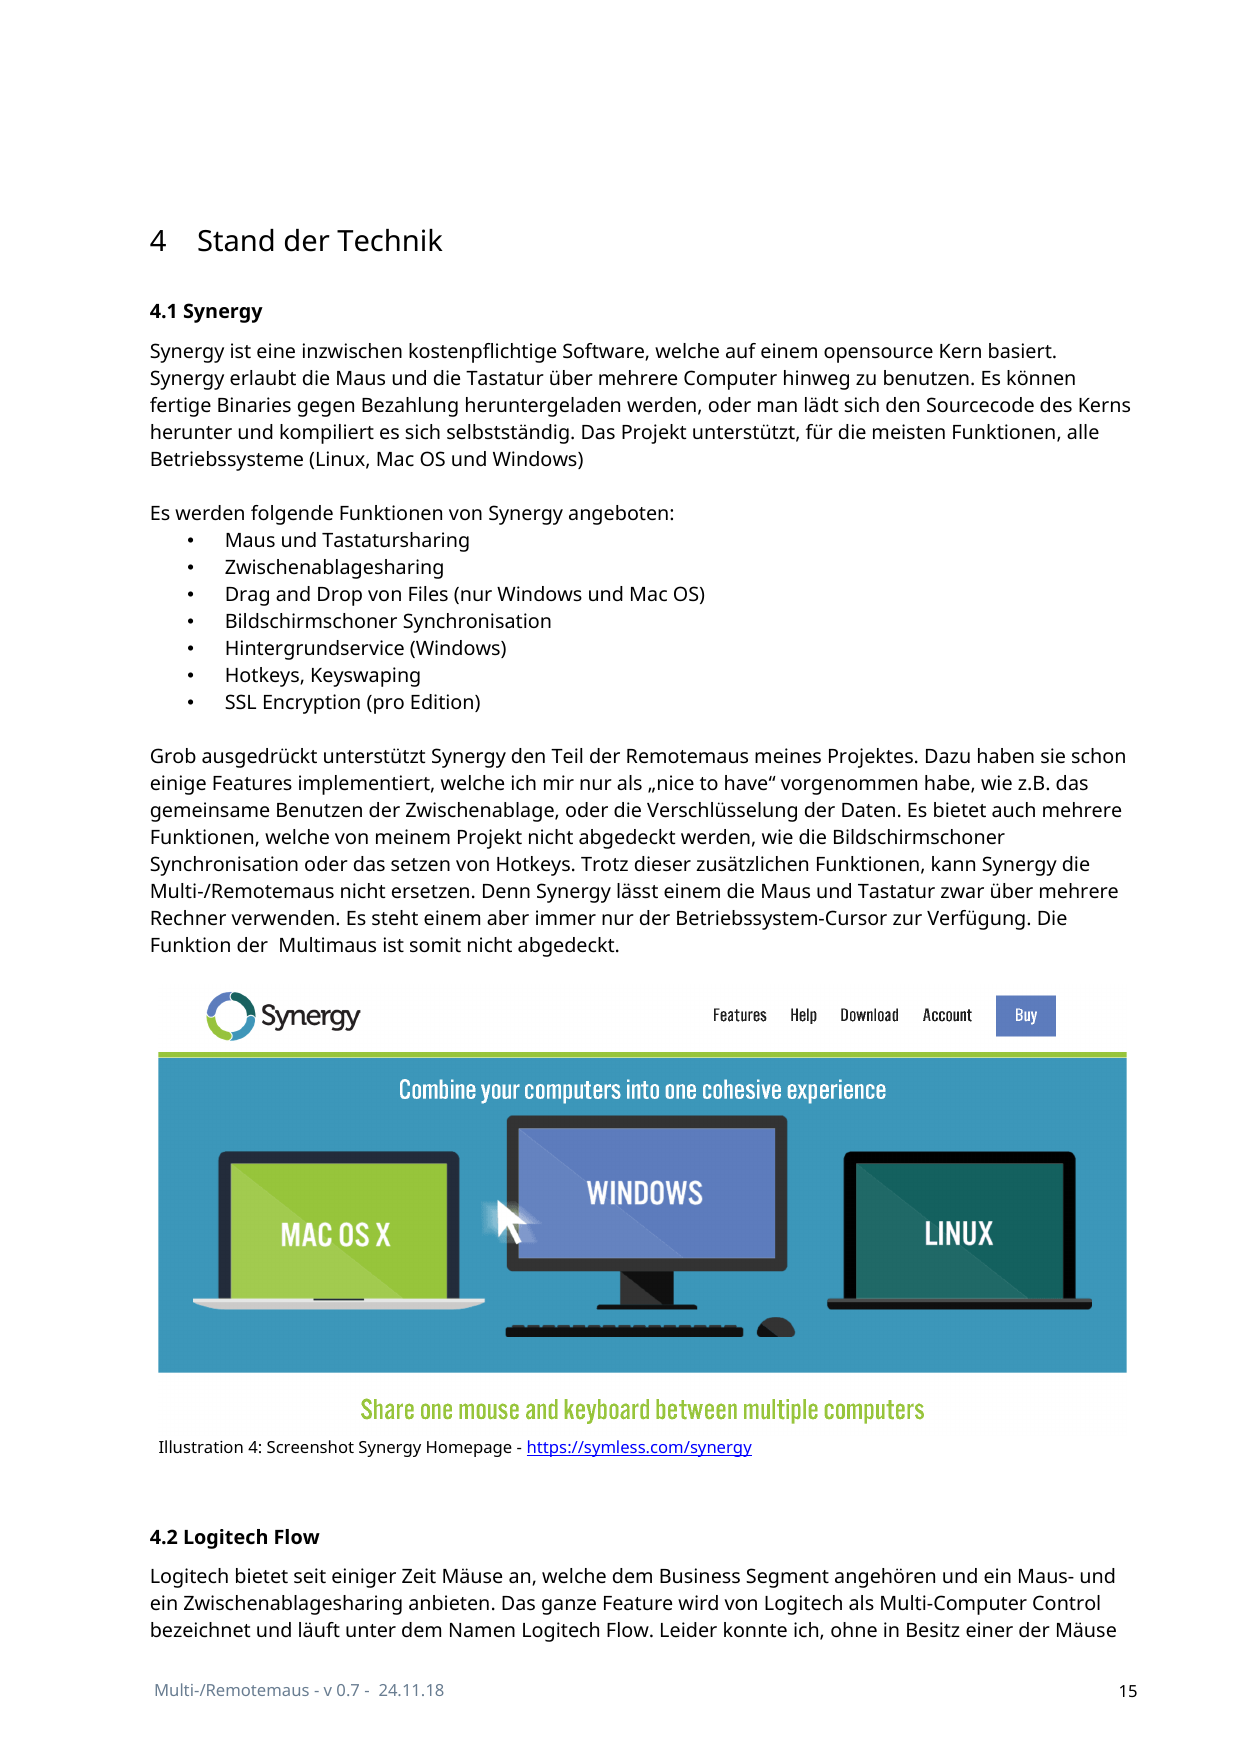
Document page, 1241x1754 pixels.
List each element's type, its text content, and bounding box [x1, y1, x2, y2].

text Synergy ist eine inzwischen kostenpflichtige Software, welche auf einem opensource Kern basiert. Synergy erlaubt die Maus und die Tastatur über mehrere Computer hinweg zu benutzen. Es können fertige Binaries gegen Bezahlung heruntergeladen werden, oder man lädt sich den Sourcecode des Kerns herunter und kompiliert es sich selbstständig. Das Projekt unterstützt, für die meisten Funktionen, alle Betriebssysteme (Linux, Mac OS und Windows) [149, 337, 1136, 472]
subtitle Logitech Flow [149, 1523, 1136, 1550]
text Grob ausgedrückt unterstützt Synergy den Teil der Remotemaus meines Projektes. Dazu haben sie schon einige Features implementiert, welche ich mir nur als „nice to have“ vorgenommen habe, wie z.B. das gemeinsame Benutzen der Zwischenablage, oder die Verschlüsselung der Daten. Es bietet auch mehrere Funktionen, welche von meinem Projekt nicht abgedeckt werden, wie die Bildschirmschoner Synchronisation oder das setzen von Hotkeys. Trotz dieser zusätzlichen Funktionen, kann Synergy die Multi-/Remotemaus nicht ersetzen. Denn Synergy lässt einem die Maus und Tastatur zwar über mehrere Rechner verwenden. Es steht einem aber immer nur der Betriebssystem-Cursor zur Verfügung. Die Funktion der Multimaus ist somit nicht abgedeckt. [149, 742, 1136, 958]
list Hotkeys, Keyswaping [187, 661, 1136, 688]
subtitle Stand der Technik [149, 221, 1136, 260]
picture [158, 984, 1127, 1436]
list Maus und Tastatursharing [187, 526, 1136, 553]
text Es werden folgende Funktionen von Synergy angeboten: [149, 499, 1136, 526]
text Illustration 4: Screenshot Synergy Homepage - https://symless.com/synergy [158, 1436, 1127, 1459]
subtitle Synergy [149, 298, 1136, 325]
text Logitech bietet seit einiger Zeit Mäuse an, welche dem Business Segment angehören und ein Maus- und ein Zwischenablagesharing anbieten. Das ganze Feature wird von Logitech als Multi-Computer Control bezeichnet und läuft unter dem Namen Logitech Flow. Leider konnte ich, ohne in Besitz einer der Mäuse [149, 1563, 1136, 1643]
list Zwischenablagesharing [187, 553, 1136, 580]
list Bildschirmschoner Synchronisation [187, 607, 1136, 634]
list SSL Encryption (pro Edition) [187, 688, 1136, 715]
list Drag and Drop von Files (nur Windows und Mac OS) [187, 580, 1136, 607]
list Hintergrundservice (Windows) [187, 634, 1136, 661]
